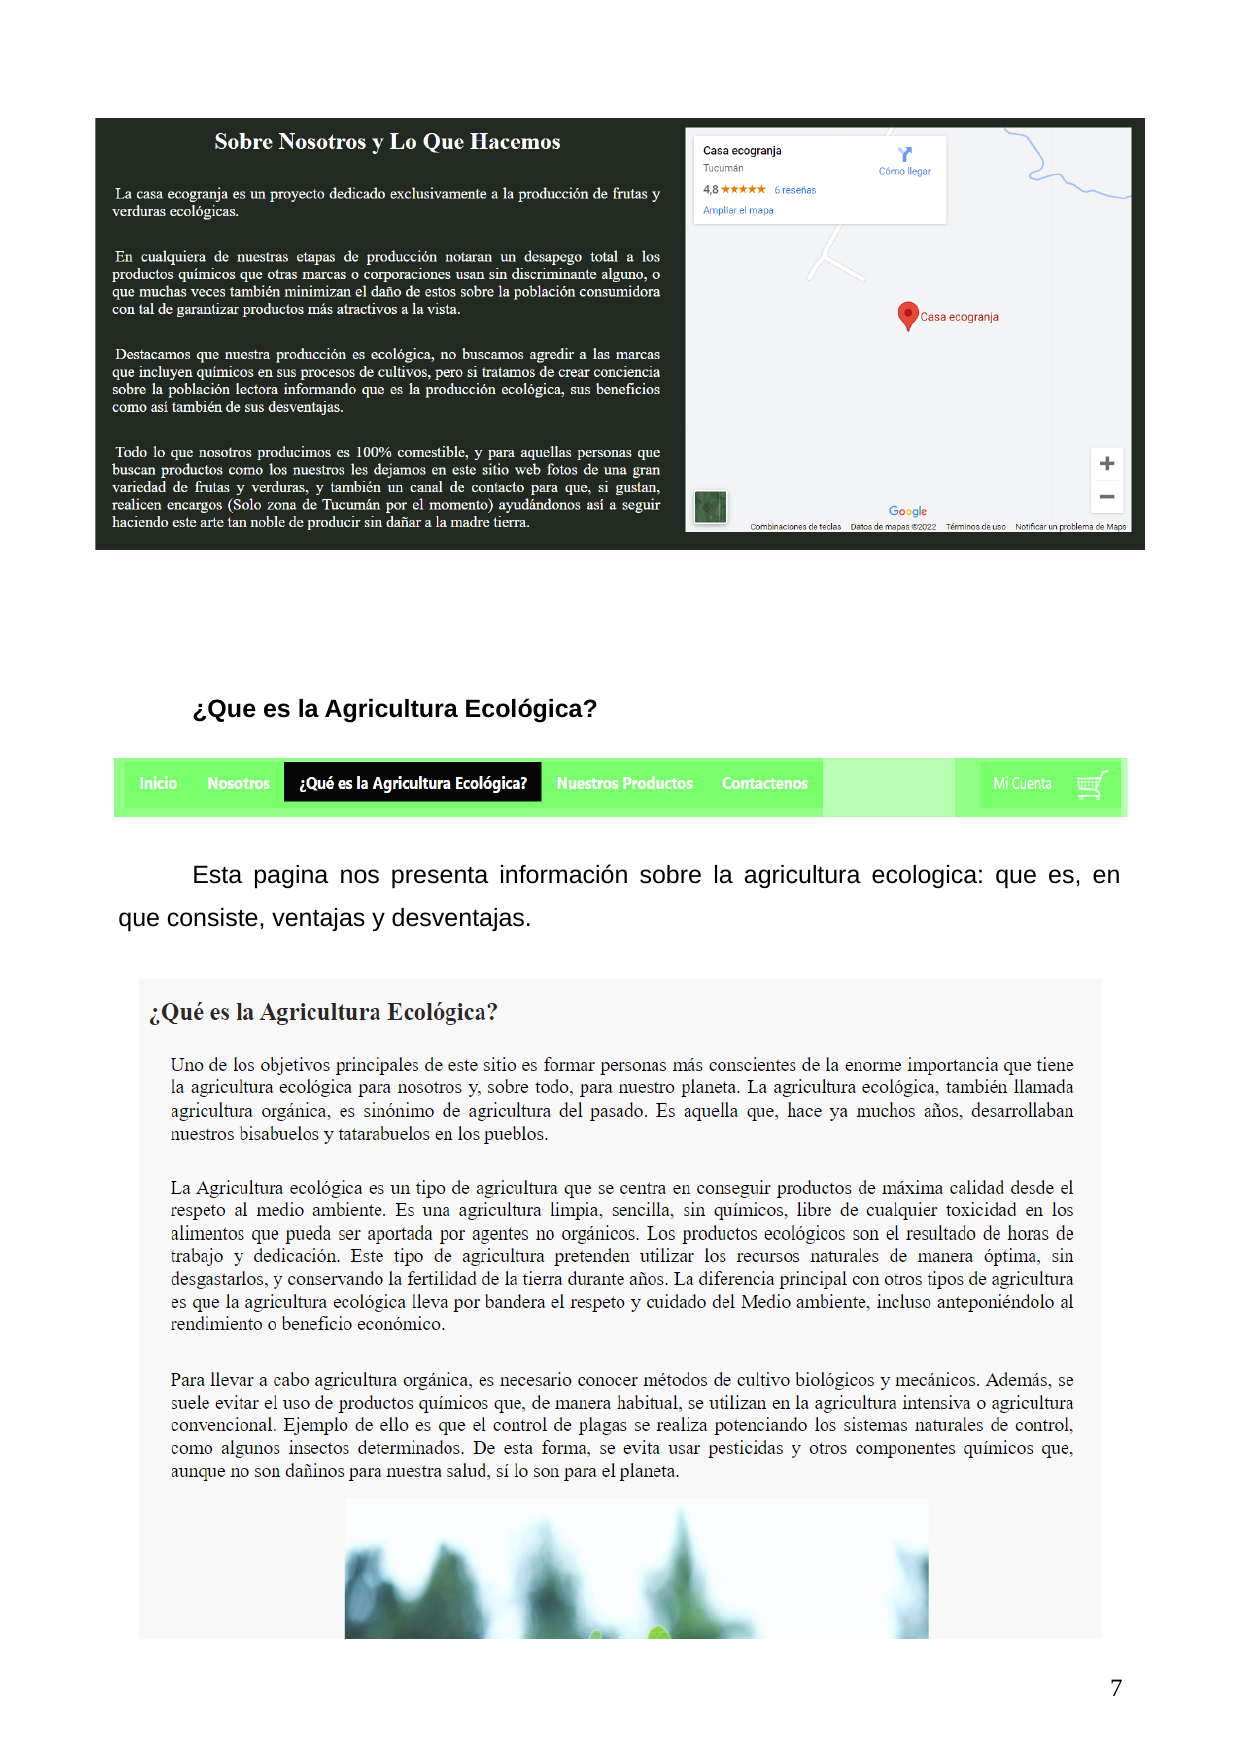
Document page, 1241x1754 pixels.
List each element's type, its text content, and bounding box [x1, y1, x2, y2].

picture [138, 979, 1102, 1639]
picture [95, 118, 1145, 550]
text ¿Que es la Agricultura Ecológica? [118, 694, 1122, 722]
text Esta pagina nos presenta información sobre la agricultura ecologica: que es, en que consiste, ventajas y desventajas. [118, 860, 1122, 932]
